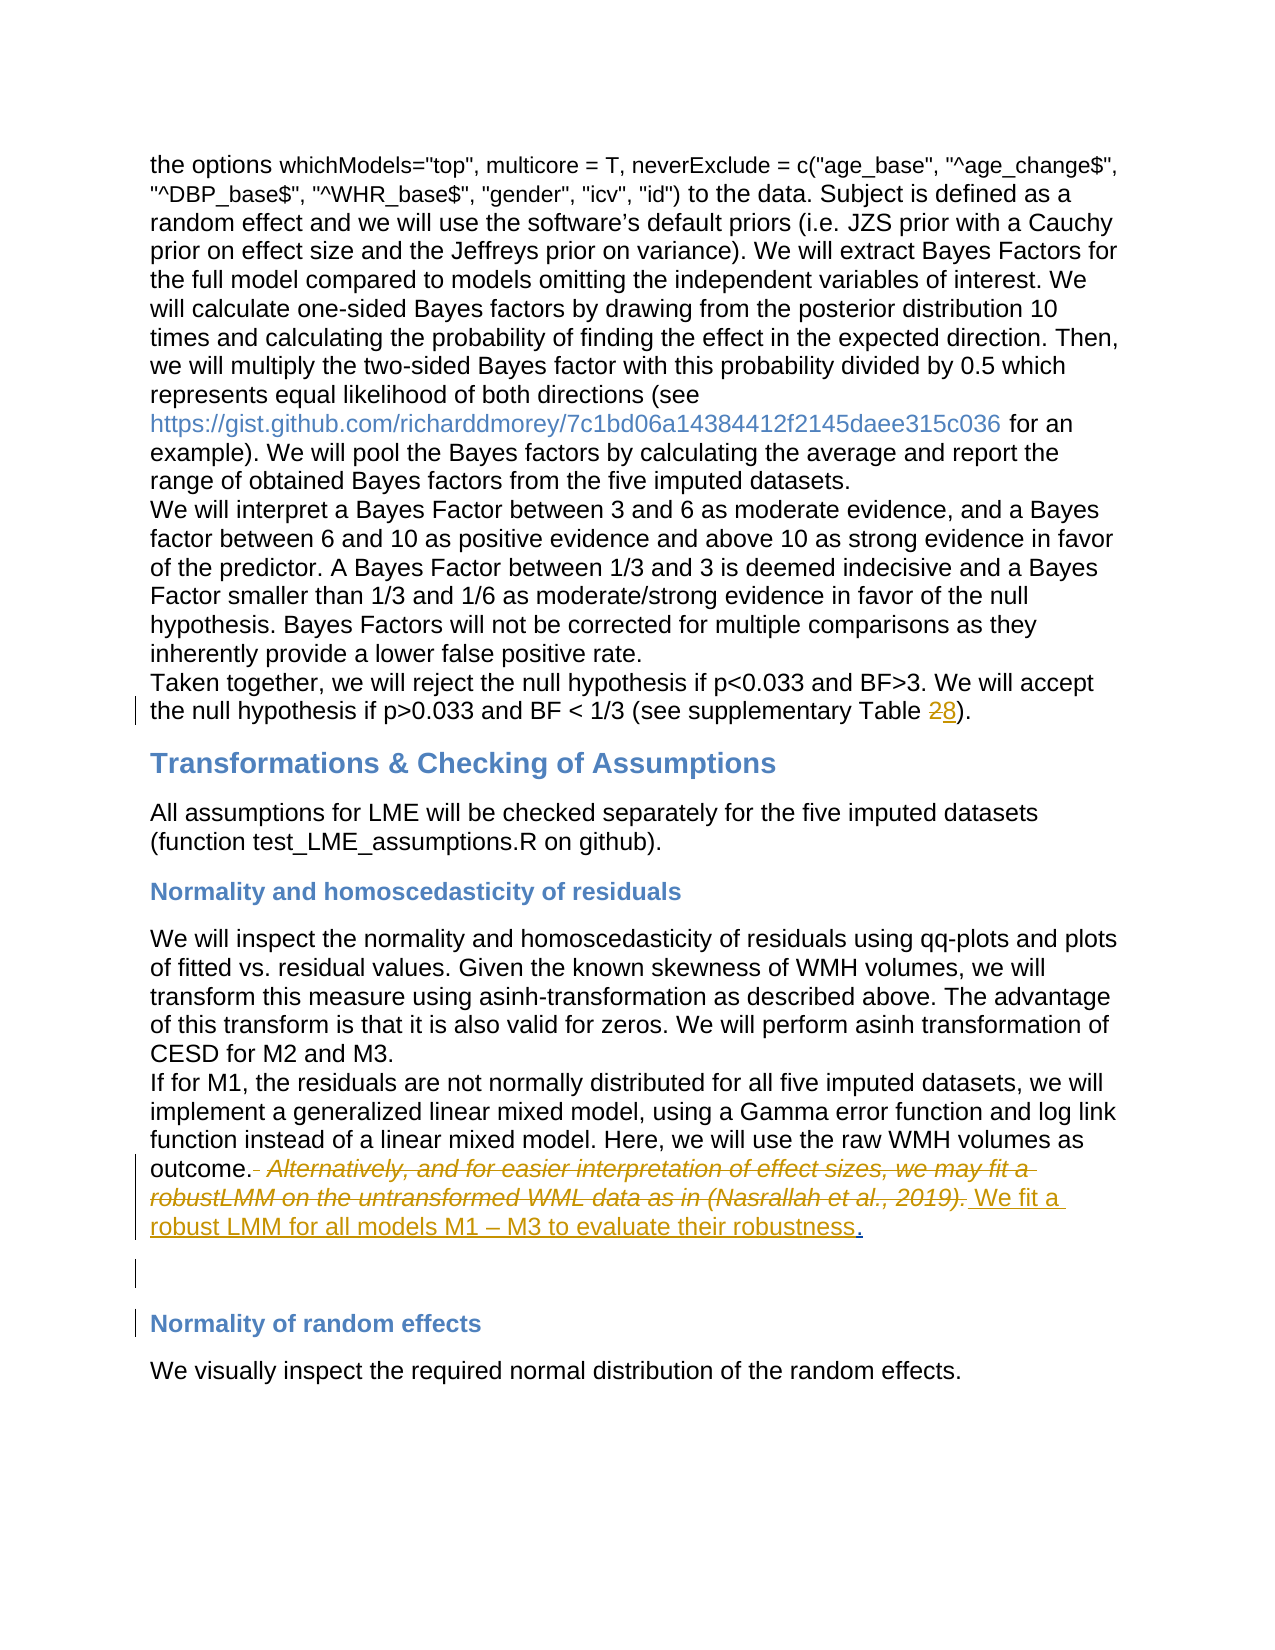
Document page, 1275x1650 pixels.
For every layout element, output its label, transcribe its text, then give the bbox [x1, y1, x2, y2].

subtitle Transformations & Checking of Assumptions [150, 746, 1125, 779]
subtitle Normality of random effects [150, 1308, 1125, 1337]
text We visually inspect the required normal distribution of the random effects. [150, 1356, 1125, 1385]
subtitle Normality and homoscedasticity of residuals [150, 876, 1125, 905]
text We will base our inference on frequentist and Bayesian full null model comparison. For frequentist statistics, we used the two-sided p-value for the fixed effects calculated in lmerTest using Satterthwaite’s denominator degrees of freedom. .Additionally, we applied a multivariate Wald test implemented as D1 in mice to compare models with and without the terms of interest age x DBP baseline and WMH change for multiple imputations.As we have directed hypotheses, we will use one-sided p-values (αTwoSided = 2 * αOneSided). We will Bonferroni-adjust for 3 tested hypotheses by dividing the alpha-level of 0.05 by 3 (αOneSided < 0.05/3). Practically, we will use αTwoSided =2* αOneSided /3 = 0.033 as threshold on the two-sided p-values we receive from lmerTest and D1.. To obtain Bayes Factors, we will fit generalTestBF with the options whichModels="top", multicore = T, neverExclude = c("age_base", "^age_change$", "^DBP_base$", "^WHR_base$", "gender", "icv", "id") to the data. Subject is defined as a random effect and we will use the software’s default priors (i.e. JZS prior with a Cauchy prior on effect size and the Jeffreys prior on variance). We will extract Bayes Factors for the full model compared to models omitting the independent variables of interest. We will calculate one-sided Bayes factors by drawing from the posterior distribution 10 times and calculating the probability of finding the effect in the expected direction. Then, we will multiply the two-sided Bayes factor with this probability divided by 0.5 which represents equal likelihood of both directions (see https://gist.github.com/richarddmorey/7c1bd06a14384412f2145daee315c036 for an example). We will pool the Bayes factors by calculating the average and report the range of obtained Bayes factors from the five imputed datasets. We will interpret a Bayes Factor between 3 and 6 as moderate evidence, and a Bayes factor between 6 and 10 as positive evidence and above 10 as strong evidence in favor of the predictor. A Bayes Factor between 1/3 and 3 is deemed indecisive and a Bayes Factor smaller than 1/3 and 1/6 as moderate/strong evidence in favor of the null hypothesis. Bayes Factors will not be corrected for multiple comparisons as they inherently provide a lower false positive rate. Taken together, we will reject the null hypothesis if p<0.033 and BF>3. We will accept the null hypothesis if p>0.033 and BF < 1/3 (see supplementary Table 8). [150, 150, 1125, 725]
text All assumptions for LME will be checked separately for the five imputed datasets (function test_LME_assumptions.R on github). [150, 798, 1125, 856]
text We will inspect the normality and homoscedasticity of residuals using qq-plots and plots of fitted vs. residual values. Given the known skewness of WMH volumes, we will transform this measure using asinh-transformation as described above. The advantage of this transform is that it is also valid for zeros. We will perform asinh transformation of CESD for M2 and M3. If for M1, the residuals are not normally distributed for all five imputed datasets, we will implement a generalized linear mixed model, using a Gamma error function and log link function instead of a linear mixed model. Here, we will use the raw WMH volumes as outcome. We fit a robust LMM for all models M1 – M3 to evaluate their robustness. [150, 924, 1125, 1240]
